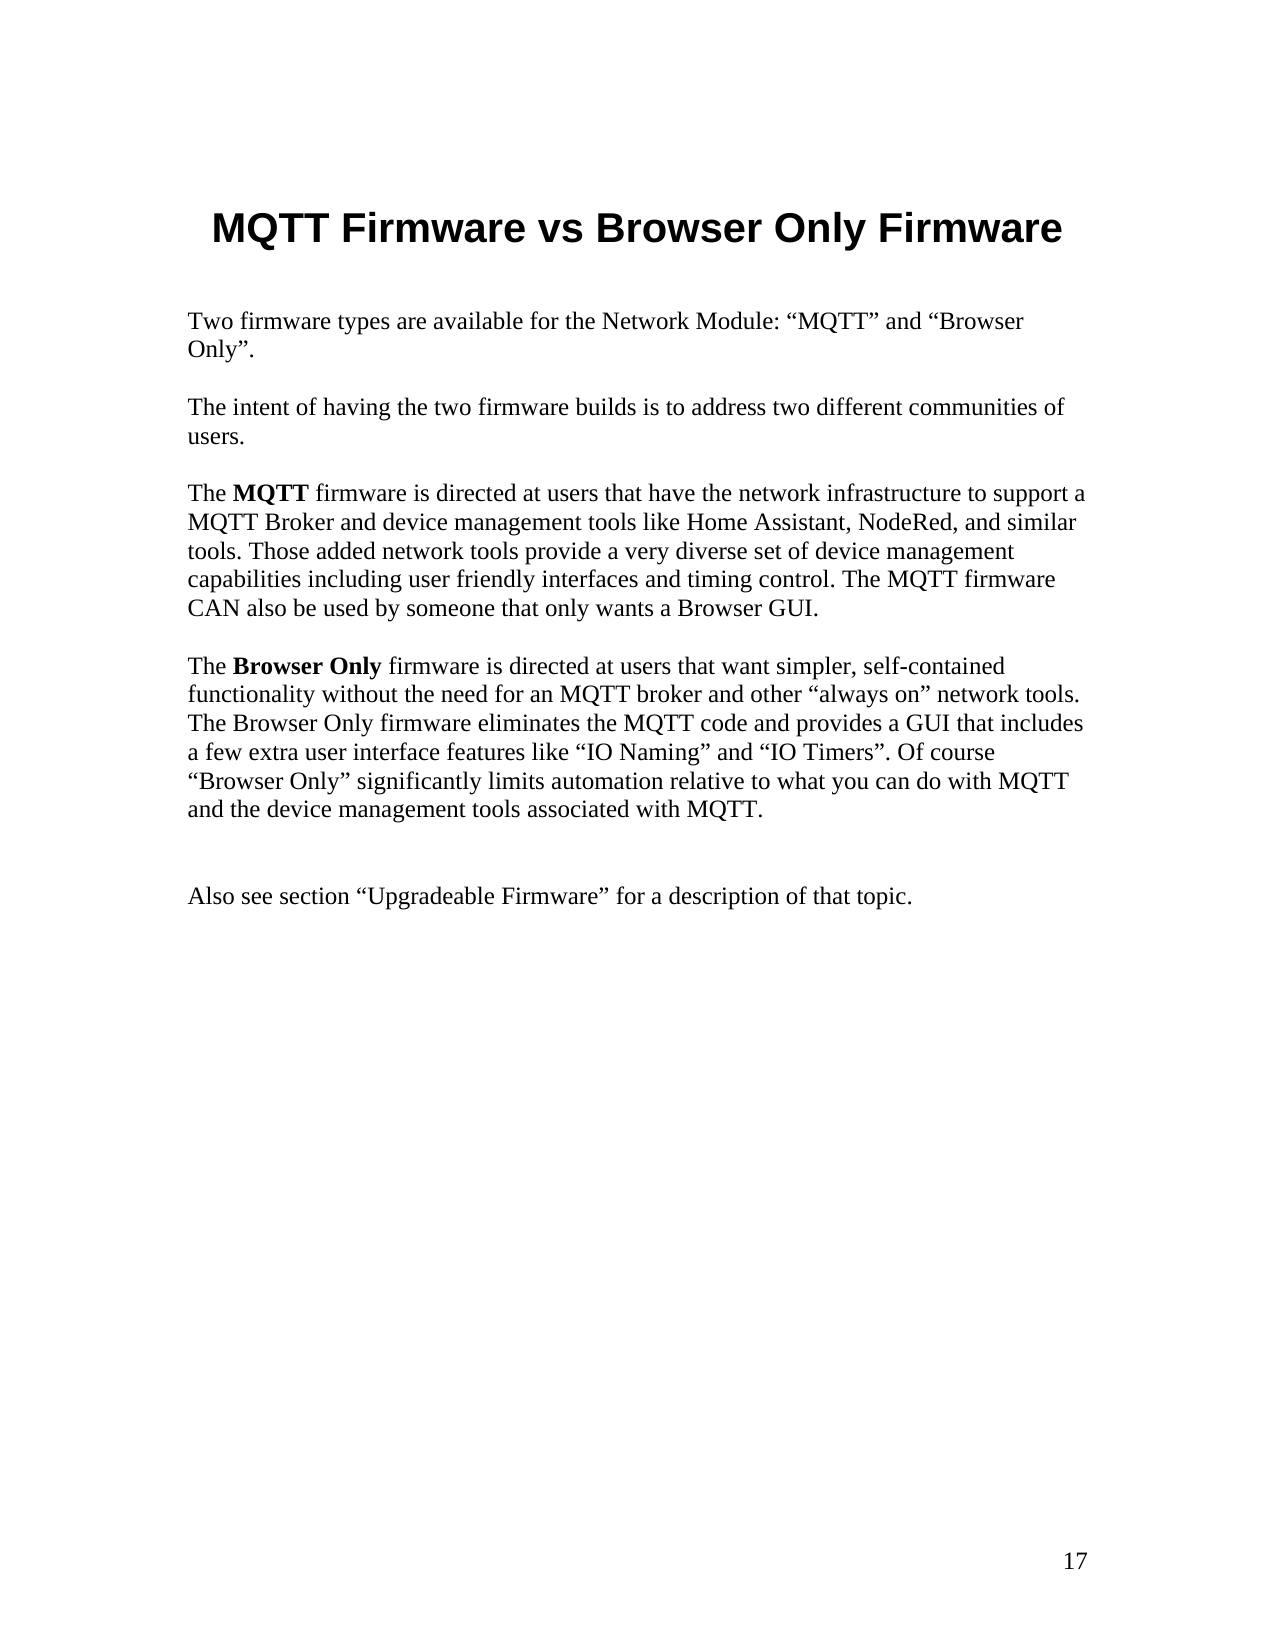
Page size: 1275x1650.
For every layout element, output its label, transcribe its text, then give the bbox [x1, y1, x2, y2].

text The MQTT firmware is directed at users that have the network infrastructure to support a MQTT Broker and device management tools like Home Assistant, NodeRed, and similar tools. Those added network tools provide a very diverse set of device management capabilities including user friendly interfaces and timing control. The MQTT firmware CAN also be used by someone that only wants a Browser GUI. [187, 478, 1087, 622]
text The intent of having the two firmware builds is to address two different communities of users. [187, 392, 1087, 449]
text The Browser Only firmware is directed at users that want simpler, self-contained functionality without the need for an MQTT broker and other “always on” network tools. The Browser Only firmware eliminates the MQTT code and provides a GUI that includes a few extra user interface features like “IO Naming” and “IO Timers”. Of course “Browser Only” significantly limits automation relative to what you can do with MQTT and the device management tools associated with MQTT. [187, 651, 1087, 823]
subtitle MQTT Firmware vs Browser Only Firmware [187, 204, 1087, 252]
text Also see section “Upgradeable Firmware” for a description of that topic. [187, 881, 1087, 909]
text Two firmware types are available for the Network Module: “MQTT” and “Browser Only”. [187, 306, 1087, 363]
